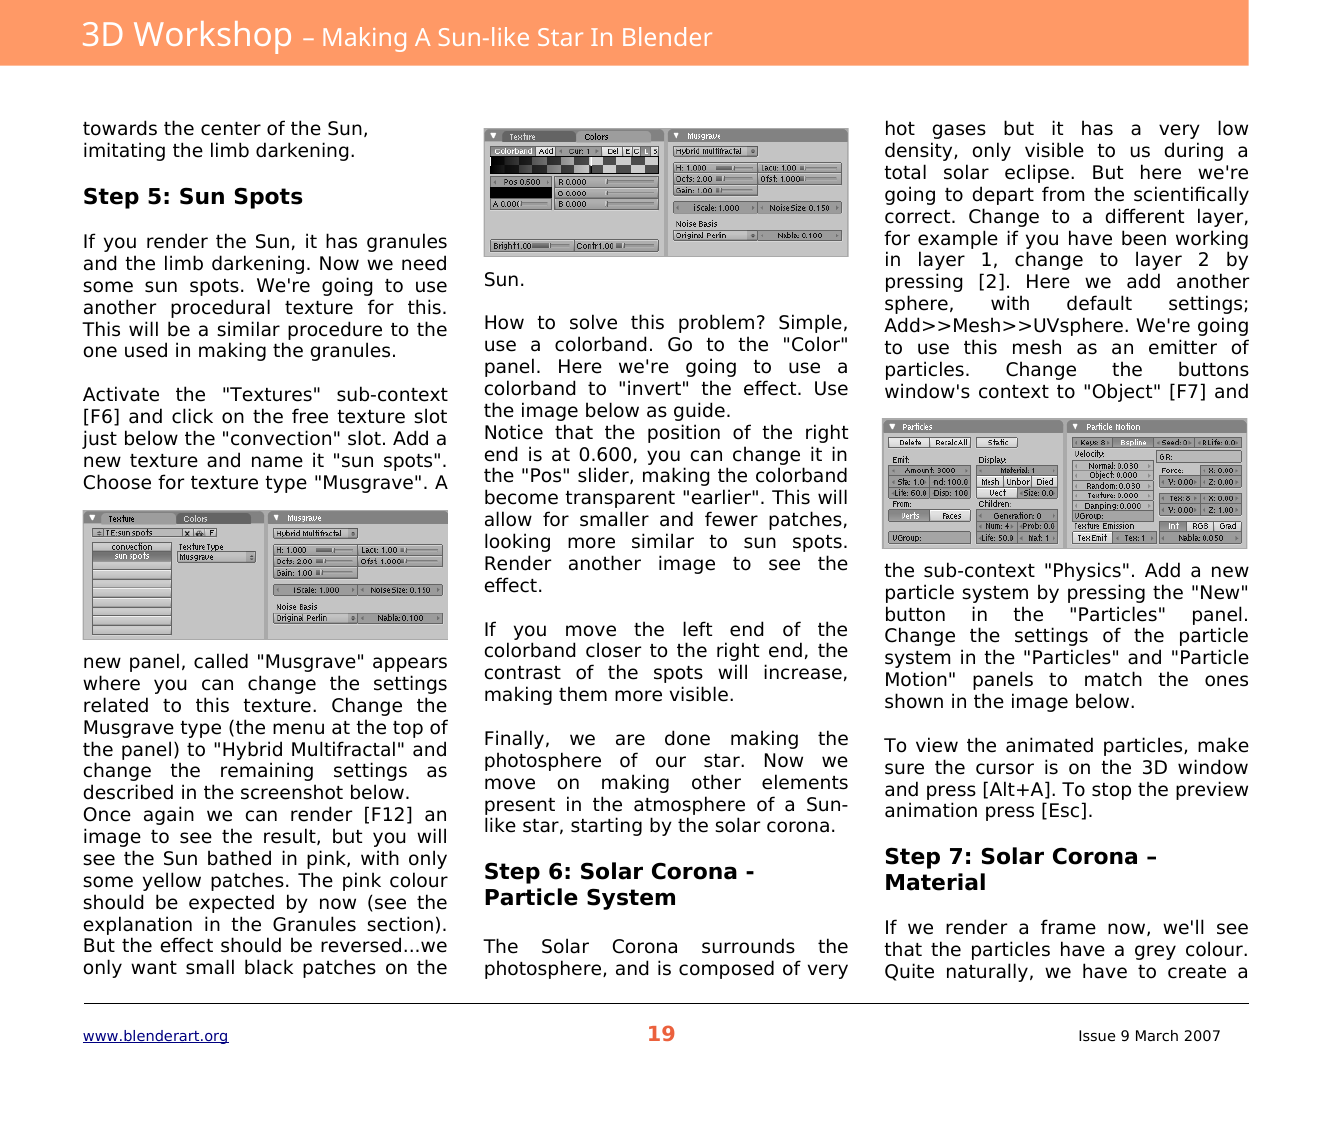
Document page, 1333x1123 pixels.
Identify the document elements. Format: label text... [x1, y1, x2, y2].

text The Solar Corona surrounds the photosphere, and is composed of very [483, 936, 849, 979]
text Once again we can render [F12] an image to see the result, but you will see the Sun bathed in pink, with only some yellow patches. The pink colour should be expected by now (see the explanation in the Granules section). But the effect should be reversed...we only want small black patches on the [83, 804, 448, 979]
picture [82, 510, 448, 640]
text If you move the left end of the colorband closer to the right end, the contrast of the spots will increase, making them more visible. [483, 597, 849, 706]
picture [881, 418, 1248, 549]
text towards the center of the Sun, imitating the limb darkening. [83, 118, 448, 162]
text If we render a frame now, we'll see that the particles have a grey colour. Quite naturally, we have to create a [884, 895, 1249, 983]
text hot gases but it has a very low density, only visible to us during a total solar eclipse. But here we're going to depart from the scientifically correct. Change to a different layer, for example if you have been working in layer 1, change to layer 2 by pressing [2]. Here we add another sphere, with default settings; Add>>Mesh>>UVsphere. We're going to use this mesh as an emitter of particles. Change the buttons window's context to "Object" [F7] and the sub-context "Physics". Add a new particle system by pressing the "New" button in the "Particles" panel. Change the settings of the particle system in the "Particles" and "Particle Motion" panels to match the ones shown in the image below. [884, 118, 1249, 713]
text Step 7: Solar Corona – Material [884, 822, 1249, 895]
text Notice that the position of the right end is at 0.600, you can change it in the "Pos" slider, making the colorband become transparent "earlier". This will allow for smaller and fewer patches, looking more similar to sun spots. Render another image to see the effect. [483, 422, 849, 597]
text If you render the Sun, it has granules and the limb darkening. Now we need some sun spots. We're going to use another procedural texture for this. This will be a similar procedure to the one used in making the granules. [83, 209, 448, 362]
text new panel, called "Musgrave" appears where you can change the settings related to this texture. Change the Musgrave type (the menu at the top of the panel) to "Hybrid Multifractal" and change the remaining settings as described in the screenshot below. [83, 640, 448, 804]
text Step 5: Sun Spots [83, 162, 448, 209]
picture [483, 128, 849, 257]
text Sun. [483, 257, 849, 290]
text Finally, we are done making the photosphere of our star. Now we move on making other elements present in the atmosphere of a Sun-like star, starting by the solar corona. [483, 706, 849, 837]
text How to solve this problem? Simple, use a colorband. Go to the "Color" panel. Here we're going to use a colorband to "invert" the effect. Use the image below as guide. [483, 290, 849, 422]
text Activate the "Textures" sub-context [F6] and click on the free texture slot just below the "convection" slot. Add a new texture and name it "sun spots". Choose for texture type "Musgrave". A [83, 362, 448, 510]
text Step 6: Solar Corona - Particle System [483, 837, 849, 910]
text To view the animated particles, make sure the cursor is on the 3D window and press [Alt+A]. To stop the preview animation press [Esc]. [884, 735, 1249, 822]
